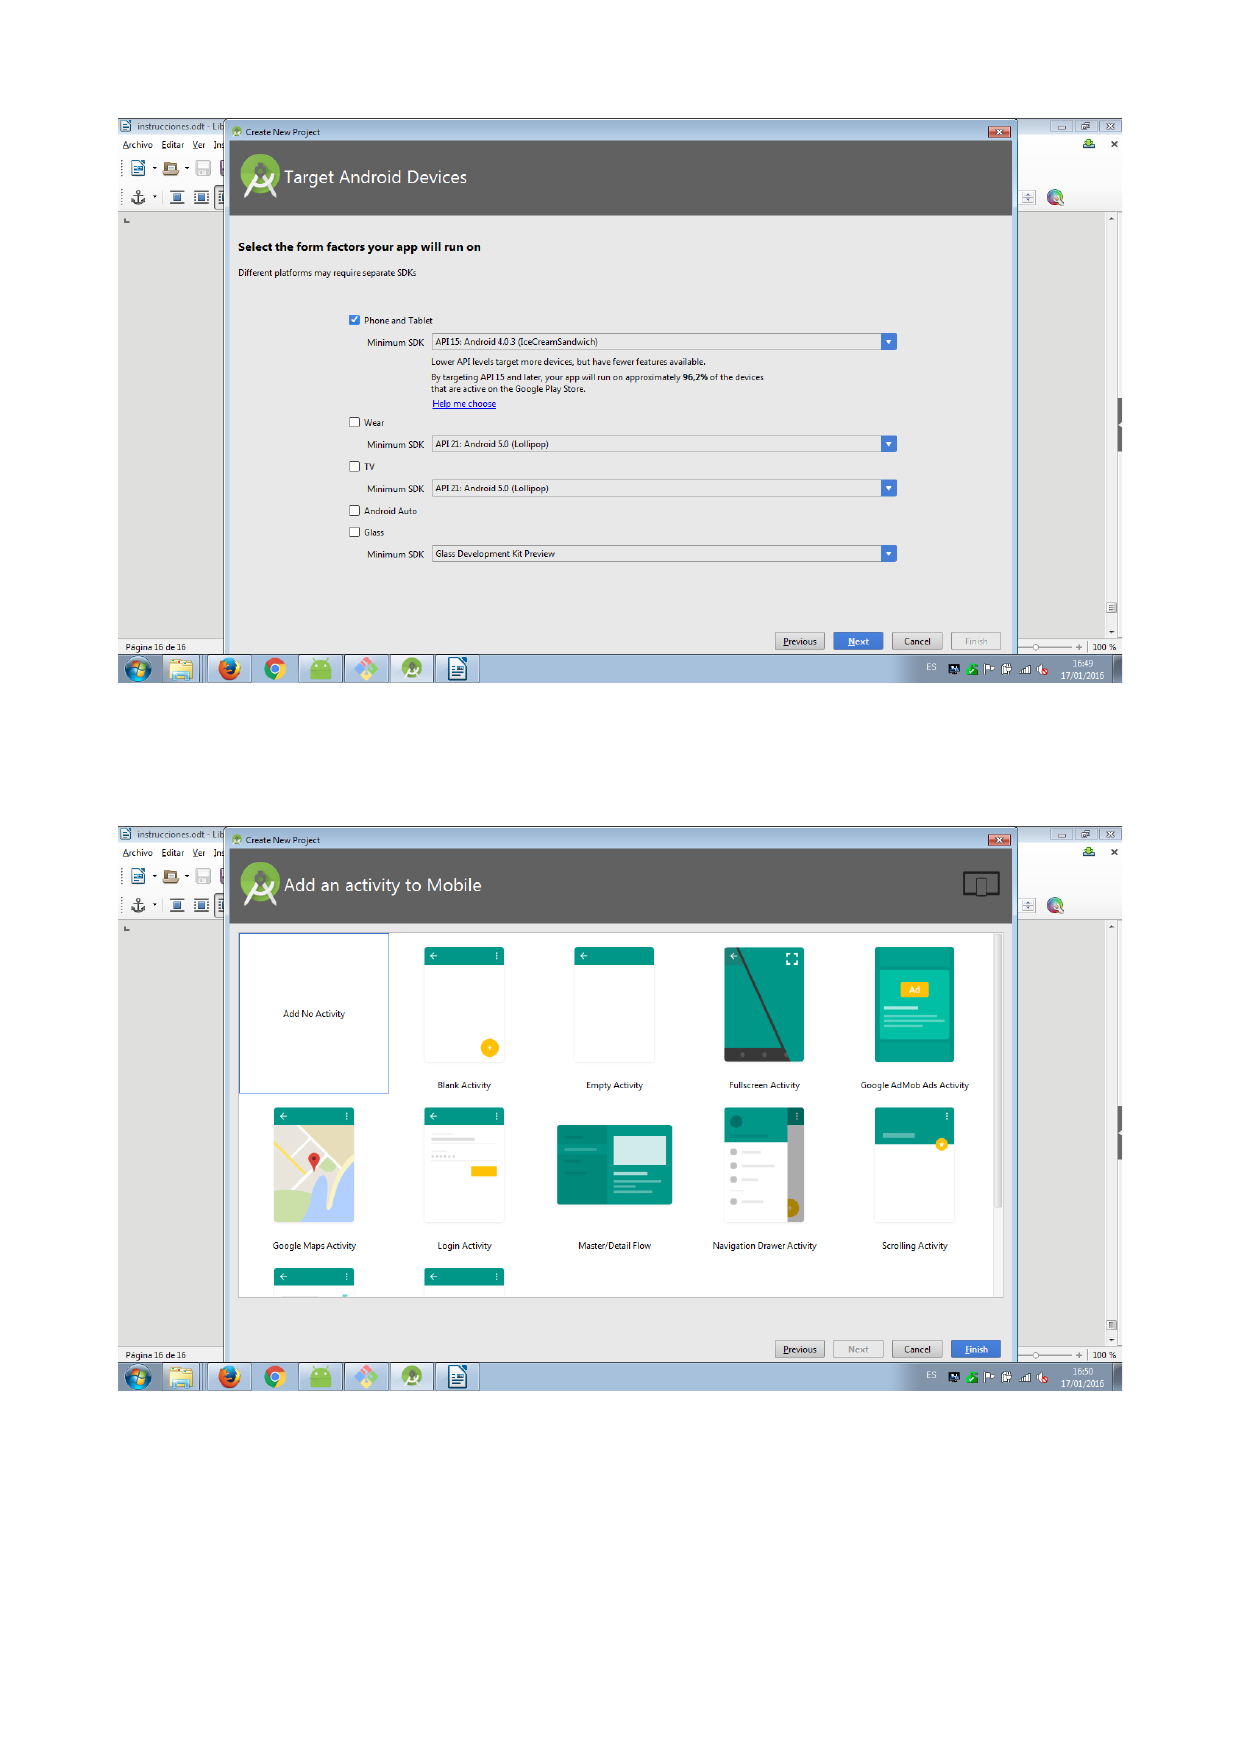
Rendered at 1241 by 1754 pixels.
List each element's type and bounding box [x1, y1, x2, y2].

picture [118, 118, 1123, 683]
picture [118, 826, 1123, 1391]
